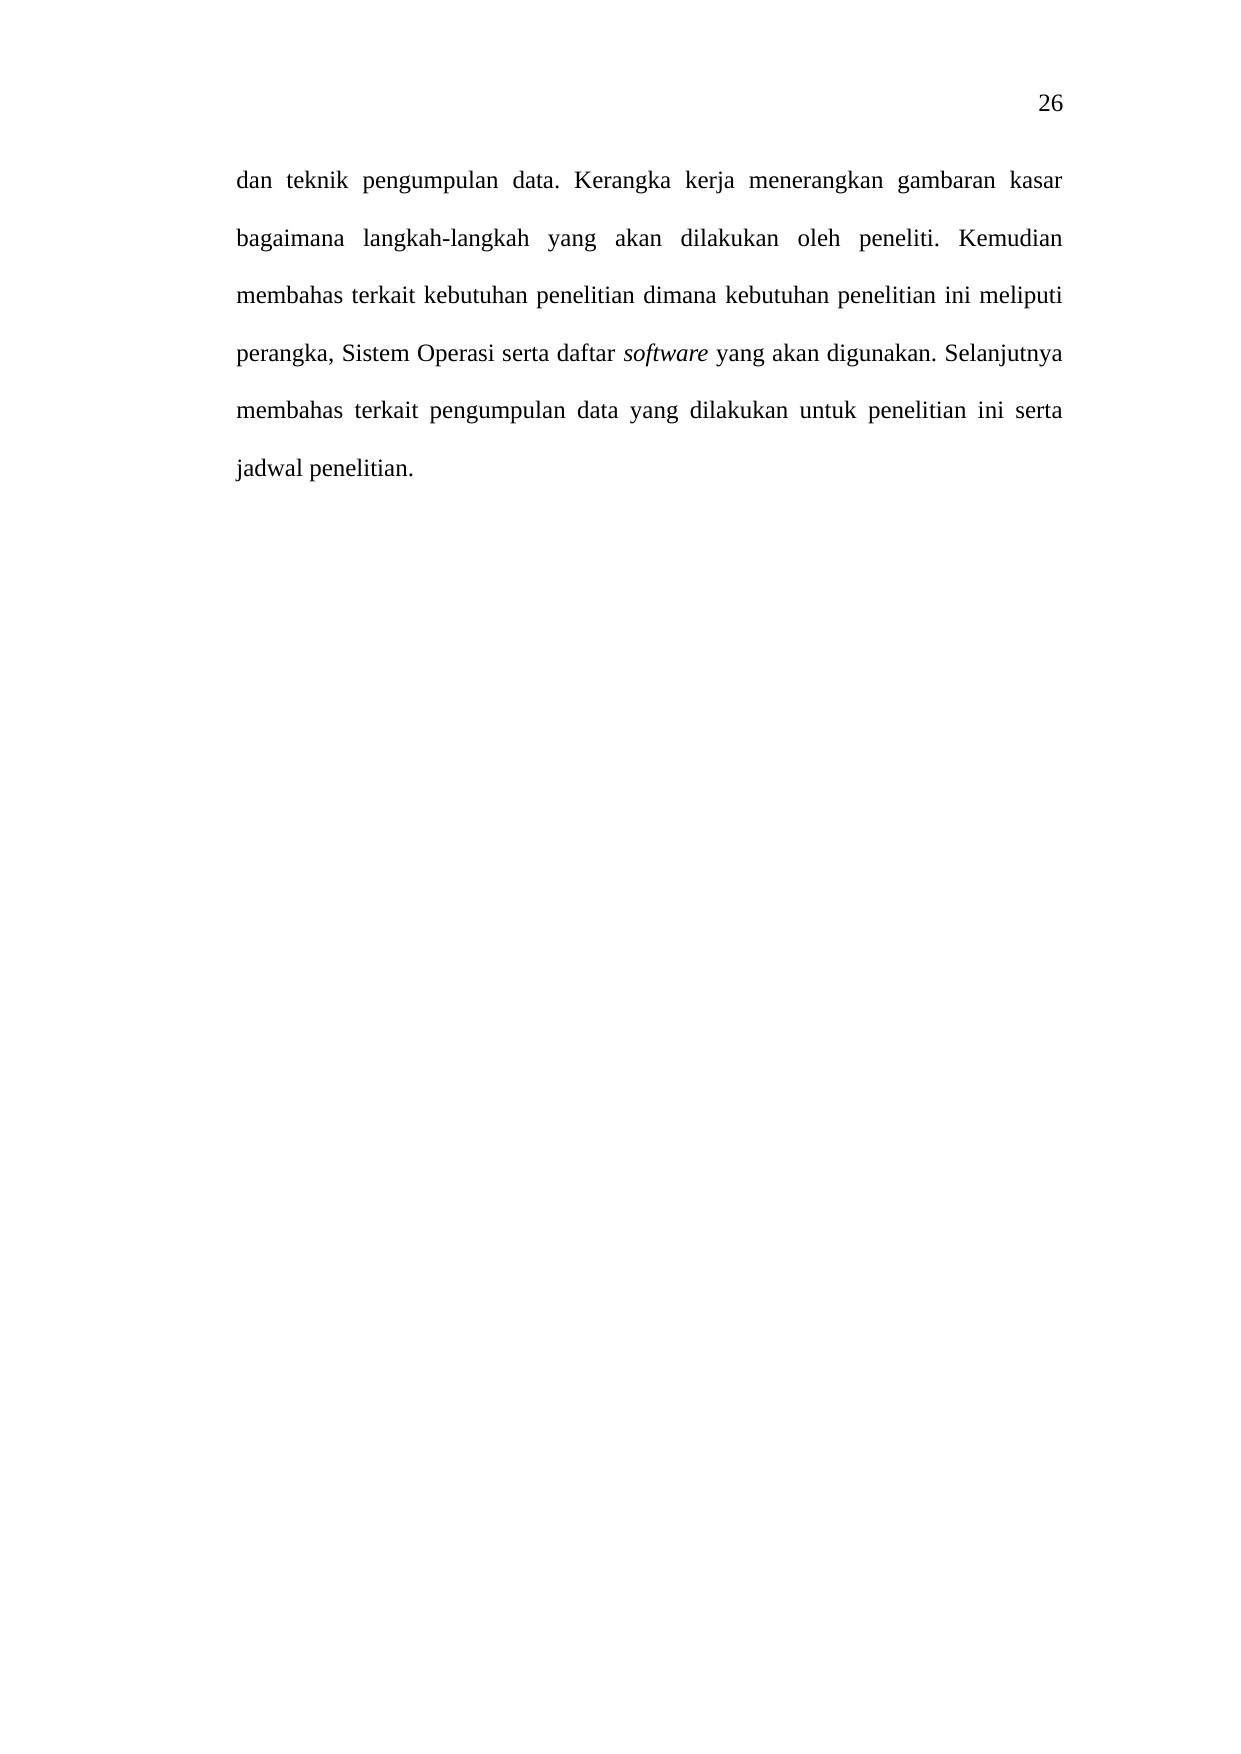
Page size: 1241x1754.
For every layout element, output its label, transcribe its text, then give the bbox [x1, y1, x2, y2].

text dan teknik pengumpulan data. Kerangka kerja menerangkan gambaran kasar bagaimana langkah-langkah yang akan dilakukan oleh peneliti. Kemudian membahas terkait kebutuhan penelitian dimana kebutuhan penelitian ini meliputi perangka, Sistem Operasi serta daftar software yang akan digunakan. Selanjutnya membahas terkait pengumpulan data yang dilakukan untuk penelitian ini serta jadwal penelitian. [236, 165, 1063, 482]
